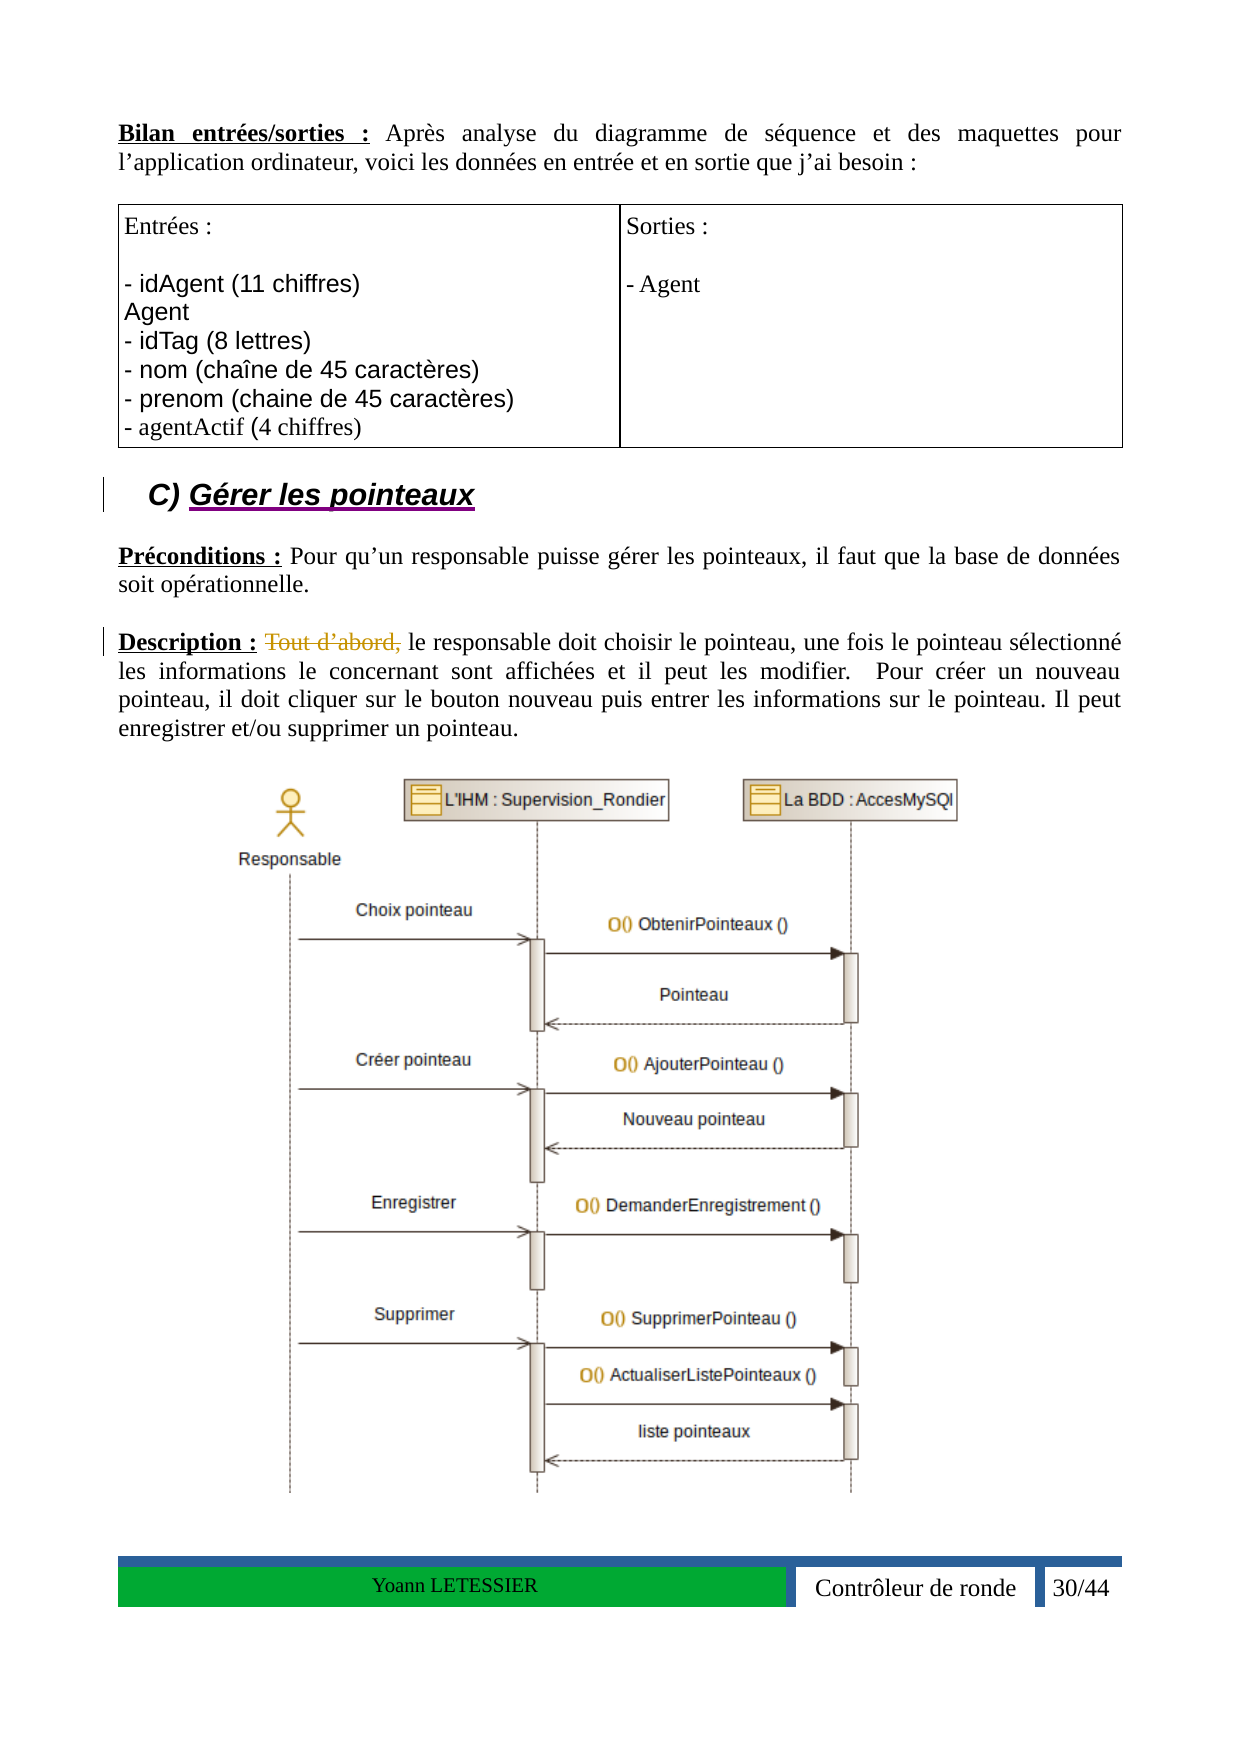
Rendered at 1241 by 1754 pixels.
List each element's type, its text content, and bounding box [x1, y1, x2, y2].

text Description : le responsable doit choisir le pointeau, une fois le pointeau sélectionné les informations le concernant sont affichées et il peut les modifier. Pour créer un nouveau pointeau, il doit cliquer sur le bouton nouveau puis entrer les informations sur le pointeau. Il peut enregistrer et/ou supprimer un pointeau. [118, 627, 1122, 742]
table_header Sorties : - Agent [621, 205, 1122, 447]
picture [192, 765, 972, 1493]
table_header Entrées : - idAgent (11 chiffres) Agent - idTag (8 lettres) - nom (chaîne de 45 caractères) - prenom (chaine de 45 caractères) - agentActif (4 chiffres) [119, 205, 619, 447]
text Préconditions : Pour qu’un responsable puisse gérer les pointeaux, il faut que la base de données soit opérationnelle. [118, 541, 1122, 598]
text Bilan entrées/sorties : Après analyse du diagramme de séquence et des maquettes pour l’application ordinateur, voici les données en entrée et en sortie que j’ai besoin : [118, 118, 1122, 176]
subtitle Gérer les pointeaux [118, 477, 1122, 512]
